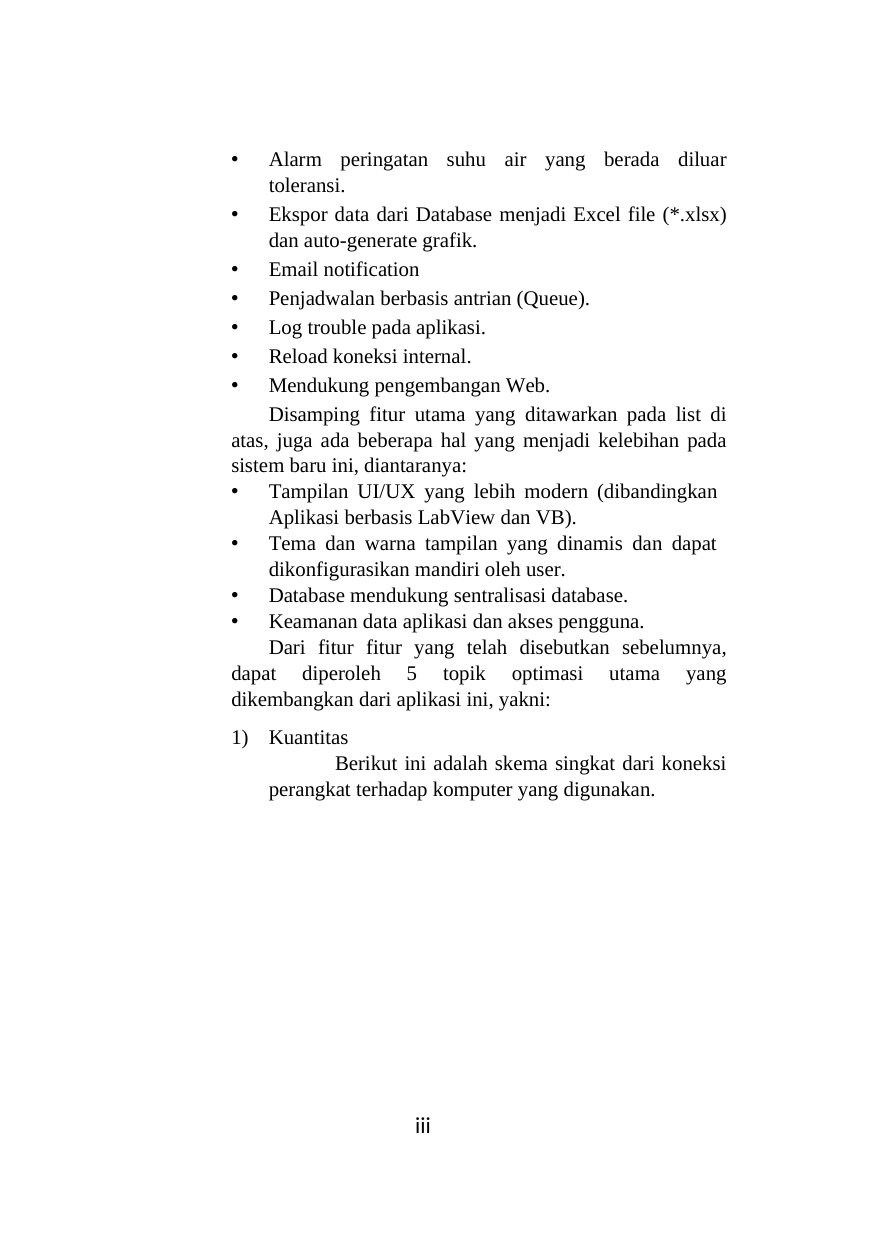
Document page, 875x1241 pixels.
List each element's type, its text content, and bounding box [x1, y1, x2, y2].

list Dari fitur fitur yang telah disebutkan sebelumnya, dapat diperoleh 5 topik optimasi utama yang dikembangkan dari aplikasi ini, yakni: [231, 635, 727, 711]
list Reload koneksi internal. [231, 344, 727, 368]
list Kuantitas [231, 725, 727, 749]
list Berikut ini adalah skema singkat dari koneksi perangkat terhadap komputer yang digunakan. [268, 751, 727, 801]
list Mendukung pengembangan Web. [231, 373, 727, 397]
list Database mendukung sentralisasi database. [231, 583, 727, 607]
list Email notification [231, 257, 727, 281]
list Keamanan data aplikasi dan akses pengguna. [231, 609, 727, 633]
list Penjadwalan berbasis antrian (Queue). [231, 286, 727, 310]
list Tampilan UI/UX yang lebih modern (dibandingkan Aplikasi berbasis LabView dan VB). [231, 479, 727, 529]
list Disamping fitur utama yang ditawarkan pada list di atas, juga ada beberapa hal yang menjadi kelebihan pada sistem baru ini, diantaranya: [231, 402, 727, 477]
list Ekspor data dari Database menjadi Excel file (*.xlsx) dan auto-generate grafik. [231, 202, 727, 252]
list Alarm peringatan suhu air yang berada diluar toleransi. [231, 147, 727, 197]
list Log trouble pada aplikasi. [231, 315, 727, 339]
list Tema dan warna tampilan yang dinamis dan dapat dikonfigurasikan mandiri oleh user. [231, 531, 727, 581]
